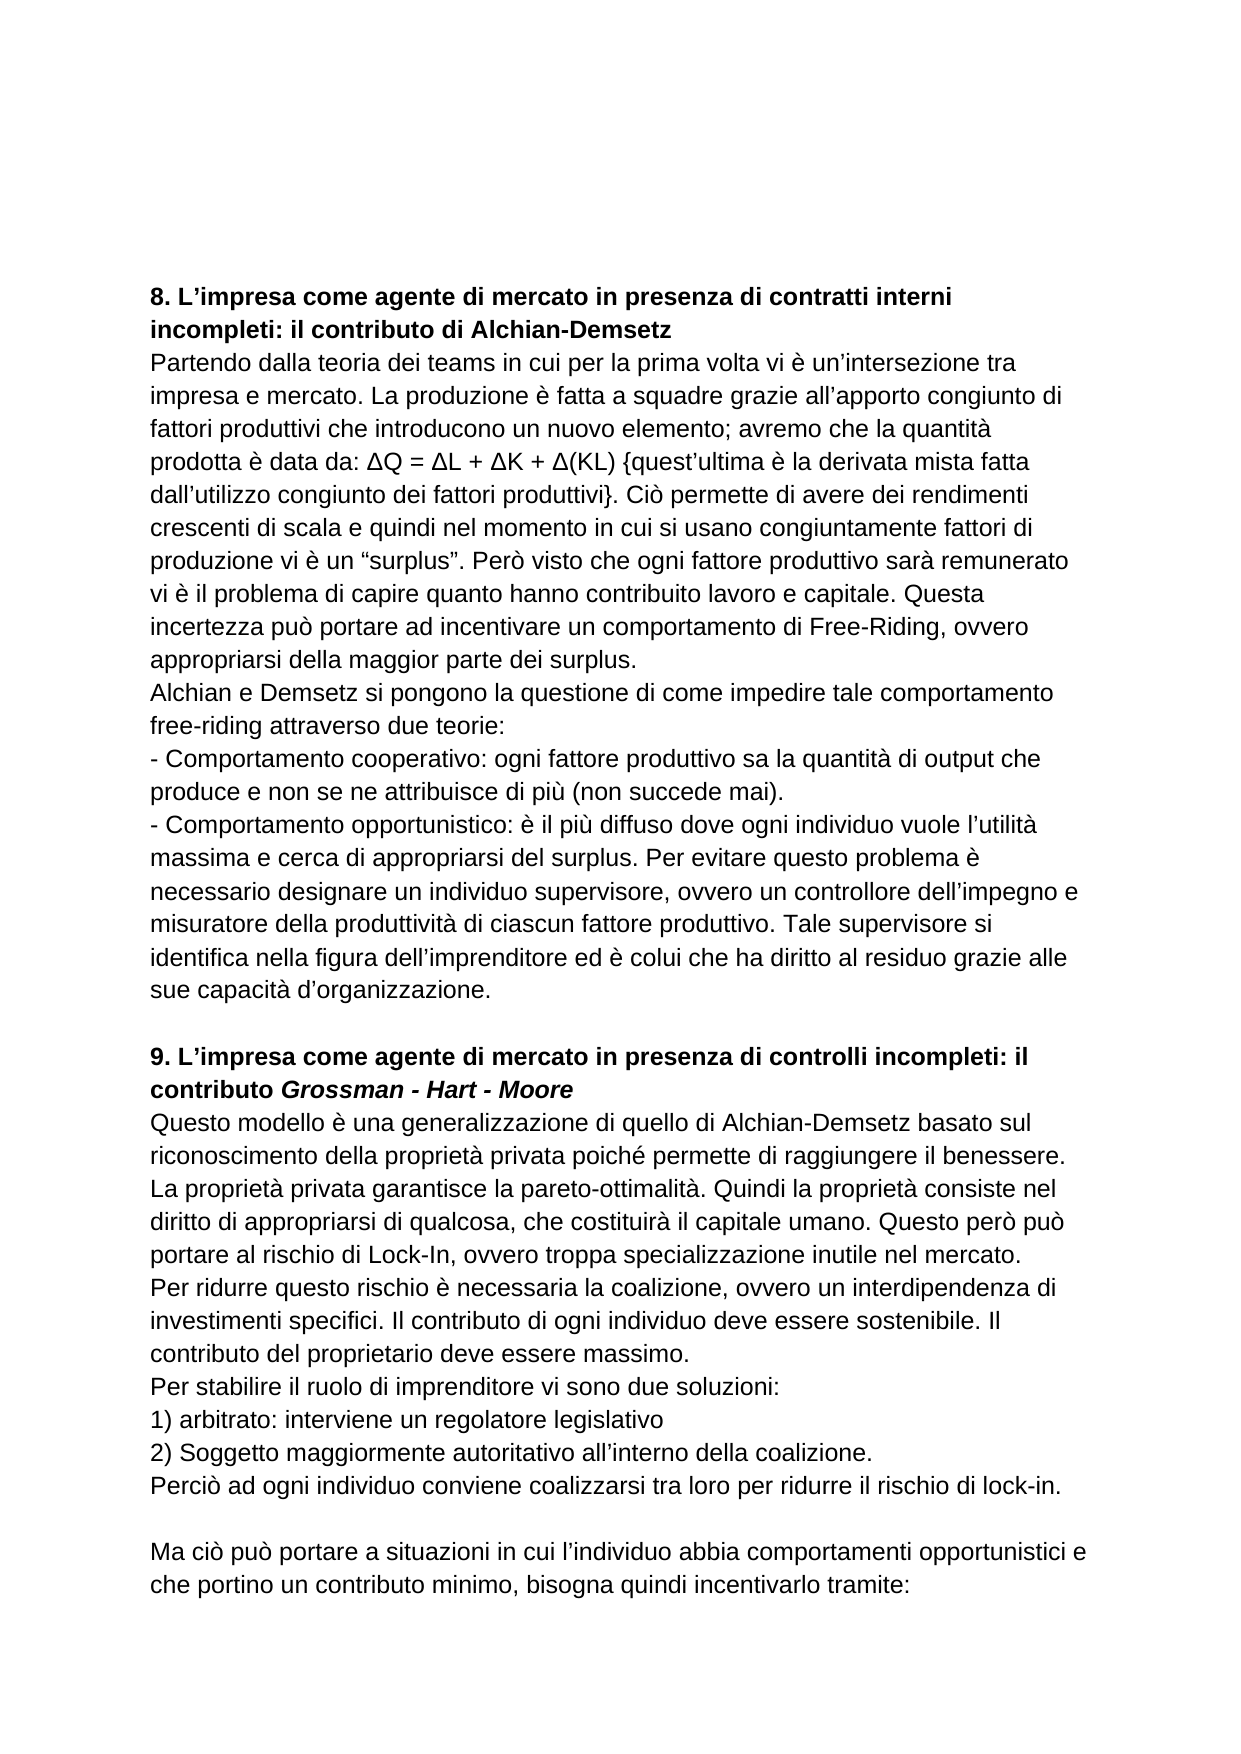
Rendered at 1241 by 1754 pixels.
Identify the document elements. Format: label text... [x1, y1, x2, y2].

text 9. L’impresa come agente di mercato in presenza di controlli incompleti: il contributo Grossman - Hart - Moore [150, 1042, 1090, 1103]
text Ma ciò può portare a situazioni in cui l’individuo abbia comportamenti opportunistici e che portino un contributo minimo, bisogna quindi incentivarlo tramite: [150, 1537, 1090, 1599]
text 2) Soggetto maggiormente autoritativo all’interno della coalizione. [150, 1438, 1090, 1467]
text - Comportamento opportunistico: è il più diffuso dove ogni individuo vuole l’utilità massima e cerca di appropriarsi del surplus. Per evitare questo problema è necessario designare un individuo supervisore, ovvero un controllore dell’impegno e misuratore della produttività di ciascun fattore produttivo. Tale supervisore si identifica nella figura dell’imprenditore ed è colui che ha diritto al residuo grazie alle sue capacità d’organizzazione. [150, 810, 1090, 1004]
text 1) arbitrato: interviene un regolatore legislativo [150, 1405, 1090, 1433]
text Per ridurre questo rischio è necessaria la coalizione, ovvero un interdipendenza di investimenti specifici. Il contributo di ogni individuo deve essere sostenibile. Il contributo del proprietario deve essere massimo. [150, 1273, 1090, 1367]
text Partendo dalla teoria dei teams in cui per la prima volta vi è un’intersezione tra impresa e mercato. La produzione è fatta a squadre grazie all’apporto congiunto di fattori produttivi che introducono un nuovo elemento; avremo che la quantità prodotta è data da: ΔQ = ΔL + ΔK + Δ(KL) {quest’ultima è la derivata mista fatta dall’utilizzo congiunto dei fattori produttivi}. Ciò permette di avere dei rendimenti crescenti di scala e quindi nel momento in cui si usano congiuntamente fattori di produzione vi è un “surplus”. Però visto che ogni fattore produttivo sarà remunerato vi è il problema di capire quanto hanno contribuito lavoro e capitale. Questa incertezza può portare ad incentivare un comportamento di Free-Riding, ovvero appropriarsi della maggior parte dei surplus. [150, 348, 1090, 674]
text 8. L’impresa come agente di mercato in presenza di contratti interni incompleti: il contributo di Alchian-Demsetz [150, 282, 1090, 344]
text Perciò ad ogni individuo conviene coalizzarsi tra loro per ridurre il rischio di lock-in. [150, 1471, 1090, 1499]
text Questo modello è una generalizzazione di quello di Alchian-Demsetz basato sul riconoscimento della proprietà privata poiché permette di raggiungere il benessere. [150, 1108, 1090, 1169]
text Alchian e Demsetz si pongono la questione di come impedire tale comportamento free-riding attraverso due teorie: [150, 678, 1090, 740]
text La proprietà privata garantisce la pareto-ottimalità. Quindi la proprietà consiste nel diritto di appropriarsi di qualcosa, che costituirà il capitale umano. Questo però può portare al rischio di Lock-In, ovvero troppa specializzazione inutile nel mercato. [150, 1174, 1090, 1268]
text - Comportamento cooperativo: ogni fattore produttivo sa la quantità di output che produce e non se ne attribuisce di più (non succede mai). [150, 744, 1090, 806]
text Per stabilire il ruolo di imprenditore vi sono due soluzioni: [150, 1372, 1090, 1401]
